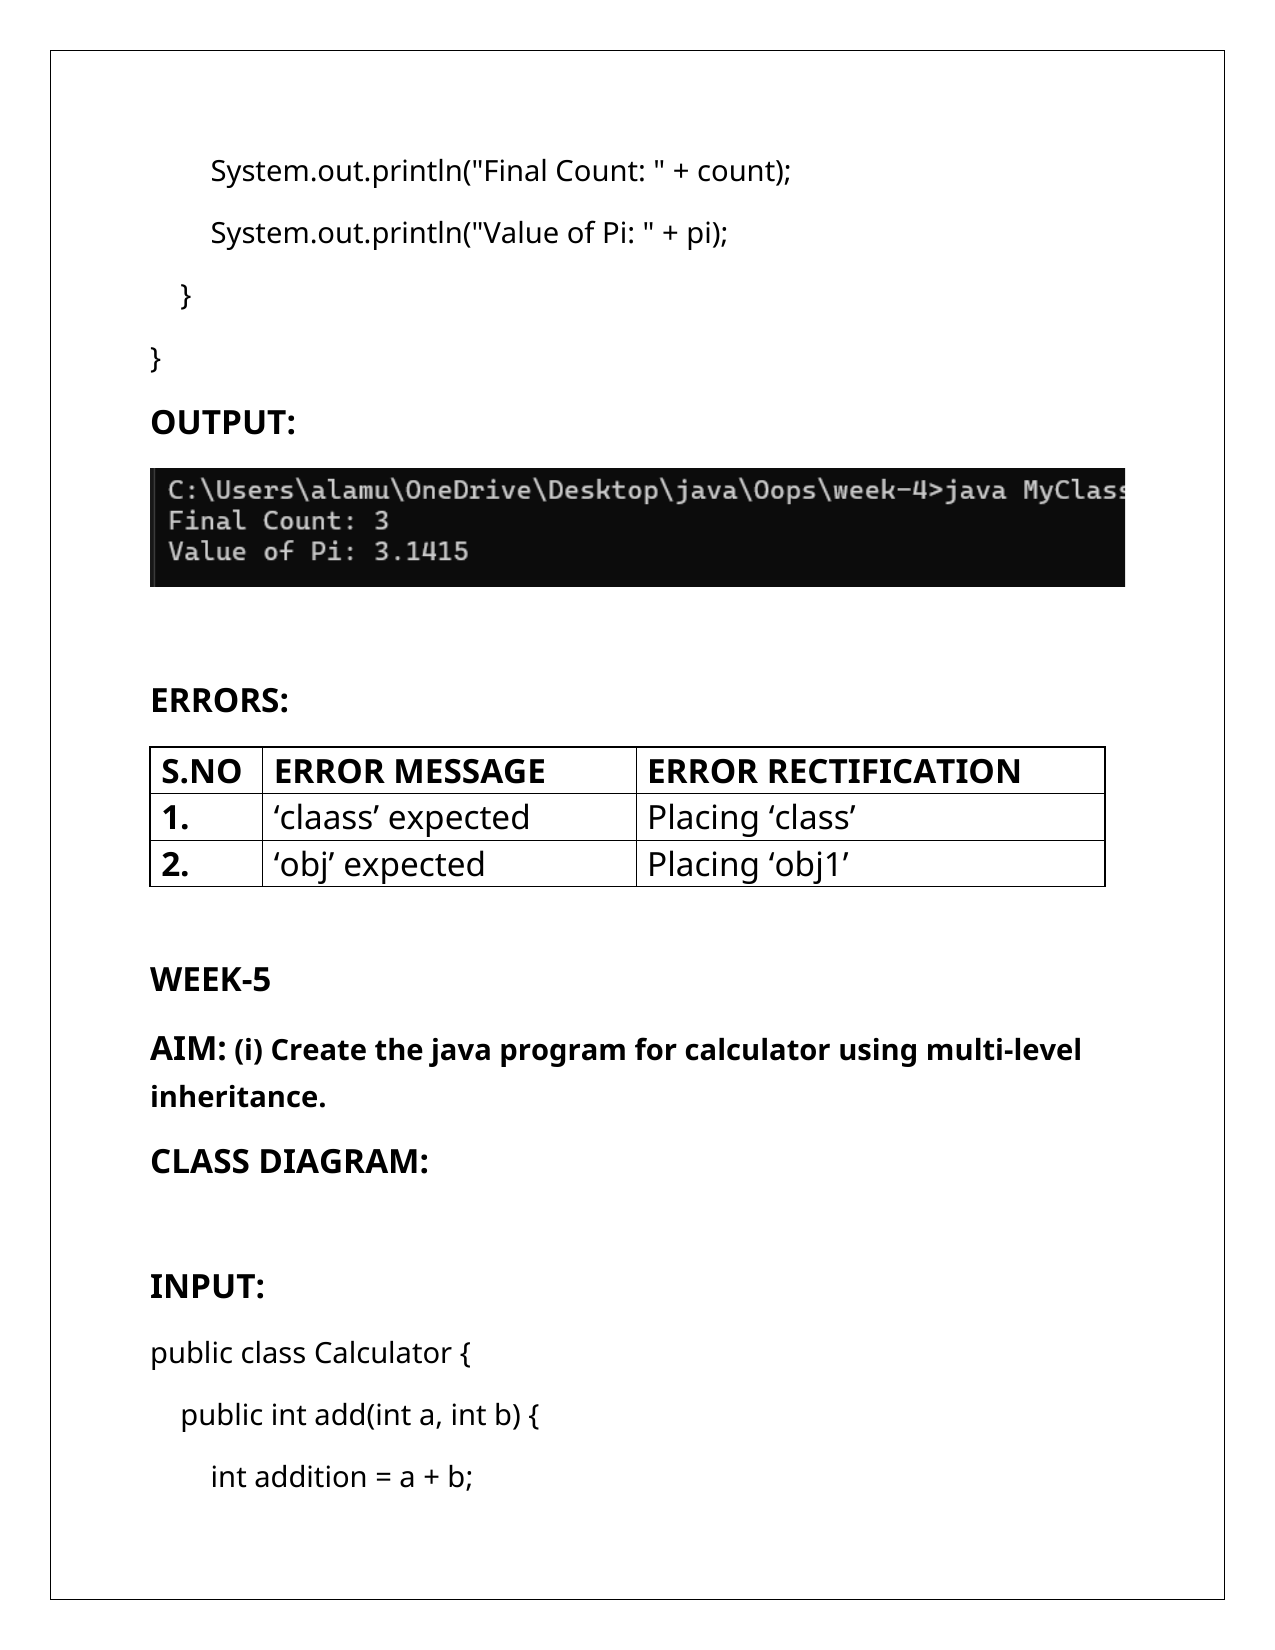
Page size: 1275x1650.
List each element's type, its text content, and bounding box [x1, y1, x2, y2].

text WEEK-5 [150, 956, 1125, 1001]
text System.out.println("Final Count: " + count); [150, 150, 1125, 190]
text CLASS DIAGRAM: [150, 1138, 1125, 1184]
text } [150, 274, 1125, 314]
text OUTPUT: [150, 399, 1125, 444]
text int addition = a + b; [150, 1456, 1125, 1496]
table_cell ‘claass’ expected [263, 794, 636, 839]
text } [150, 337, 1125, 377]
table_header ERROR RECTIFICATION [637, 748, 1104, 793]
text public class Calculator { [150, 1332, 1125, 1372]
text System.out.println("Value of Pi: " + pi); [150, 212, 1125, 252]
table_header ERROR MESSAGE [263, 748, 636, 793]
table_cell Placing ‘class’ [637, 794, 1104, 839]
table_cell Placing ‘obj1’ [637, 841, 1104, 886]
table_header S.NO [151, 748, 262, 793]
table_cell 2. [151, 841, 262, 886]
text INPUT: [150, 1263, 1125, 1308]
table_cell ‘obj’ expected [263, 841, 636, 886]
text AIM: (i) Create the java program for calculator using multi-level inheritance. [150, 1025, 1125, 1116]
text public int add(int a, int b) { [150, 1394, 1125, 1434]
table_cell 1. [151, 794, 262, 839]
text ERRORS: [150, 677, 1125, 723]
